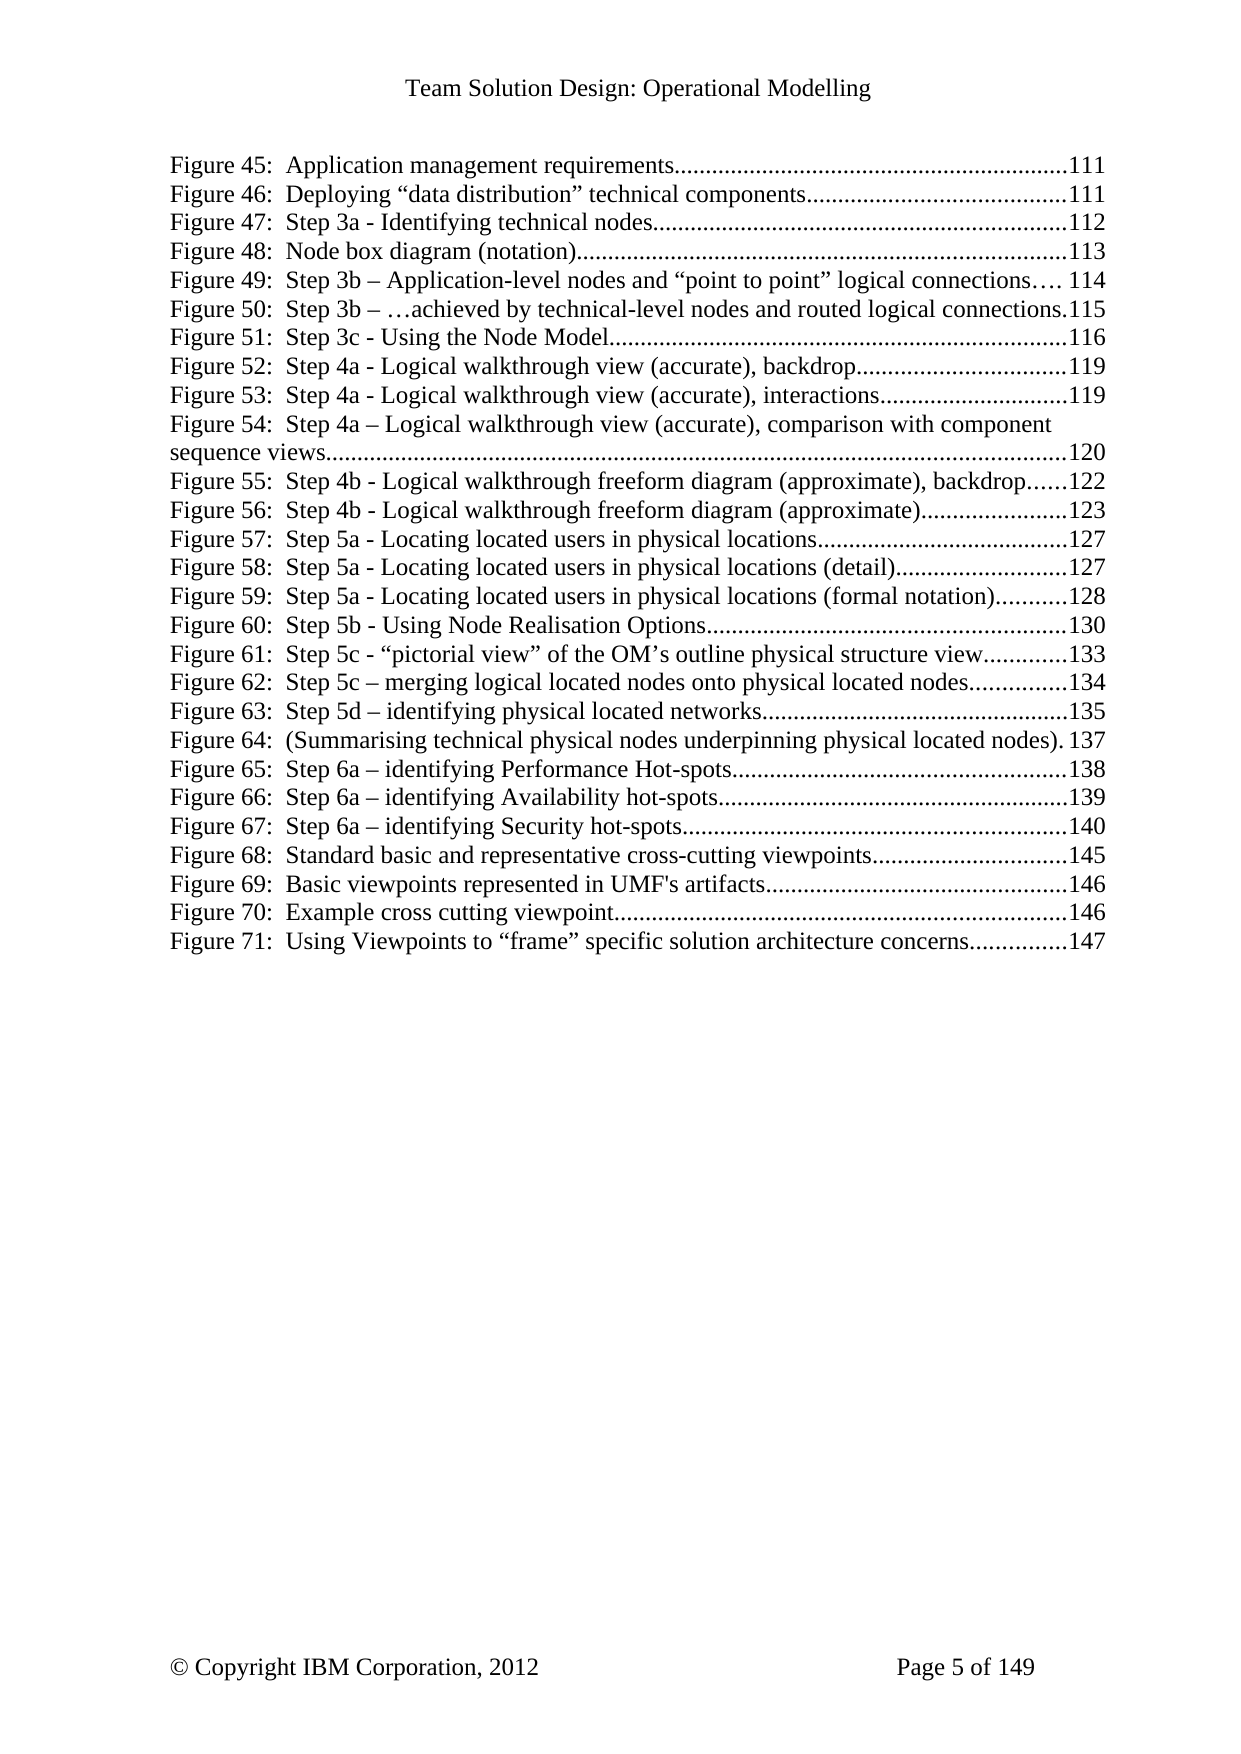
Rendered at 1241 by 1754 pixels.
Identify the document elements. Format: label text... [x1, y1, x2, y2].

text Figure 68: Standard basic and representative cross-cutting viewpoints 145 [169, 840, 1107, 869]
text Figure 48: Node box diagram (notation) 113 [169, 236, 1107, 265]
text Figure 71: Using Viewpoints to “frame” specific solution architecture concerns 147 [169, 926, 1107, 955]
text Figure 61: Step 5c - “pictorial view” of the OM’s outline physical structure view 133 [169, 639, 1107, 667]
text Figure 67: Step 6a – identifying Security hot-spots 140 [169, 811, 1107, 840]
text Figure 69: Basic viewpoints represented in UMF's artifacts 146 [169, 869, 1107, 897]
text Figure 64: (Summarising technical physical nodes underpinning physical located nodes) 137 [169, 725, 1107, 754]
text Figure 66: Step 6a – identifying Availability hot-spots 139 [169, 782, 1107, 811]
text Figure 54: Step 4a – Logical walkthrough view (accurate), comparison with component sequence views 120 [169, 409, 1107, 466]
text Figure 51: Step 3c - Using the Node Model 116 [169, 322, 1107, 351]
text Figure 56: Step 4b - Logical walkthrough freeform diagram (approximate) 123 [169, 495, 1107, 524]
text Figure 52: Step 4a - Logical walkthrough view (accurate), backdrop 119 [169, 351, 1107, 380]
text Figure 53: Step 4a - Logical walkthrough view (accurate), interactions 119 [169, 380, 1107, 409]
text Figure 58: Step 5a - Locating located users in physical locations (detail) 127 [169, 552, 1107, 581]
text Figure 70: Example cross cutting viewpoint 146 [169, 897, 1107, 926]
text Figure 63: Step 5d – identifying physical located networks 135 [169, 696, 1107, 725]
text Figure 59: Step 5a - Locating located users in physical locations (formal notation) 128 [169, 581, 1107, 610]
text Figure 49: Step 3b – Application-level nodes and “point to point” logical connections… 114 [169, 265, 1107, 294]
text Figure 57: Step 5a - Locating located users in physical locations 127 [169, 524, 1107, 552]
text Figure 46: Deploying “data distribution” technical components 111 [169, 179, 1107, 207]
text Figure 60: Step 5b - Using Node Realisation Options 130 [169, 610, 1107, 639]
text Figure 65: Step 6a – identifying Performance Hot-spots 138 [169, 754, 1107, 782]
text Figure 45: Application management requirements 111 [169, 150, 1107, 179]
text Figure 62: Step 5c – merging logical located nodes onto physical located nodes 134 [169, 667, 1107, 696]
text Figure 55: Step 4b - Logical walkthrough freeform diagram (approximate), backdrop 122 [169, 466, 1107, 495]
text Figure 47: Step 3a - Identifying technical nodes 112 [169, 207, 1107, 236]
text Figure 50: Step 3b – …achieved by technical-level nodes and routed logical connections 115 [169, 294, 1107, 322]
